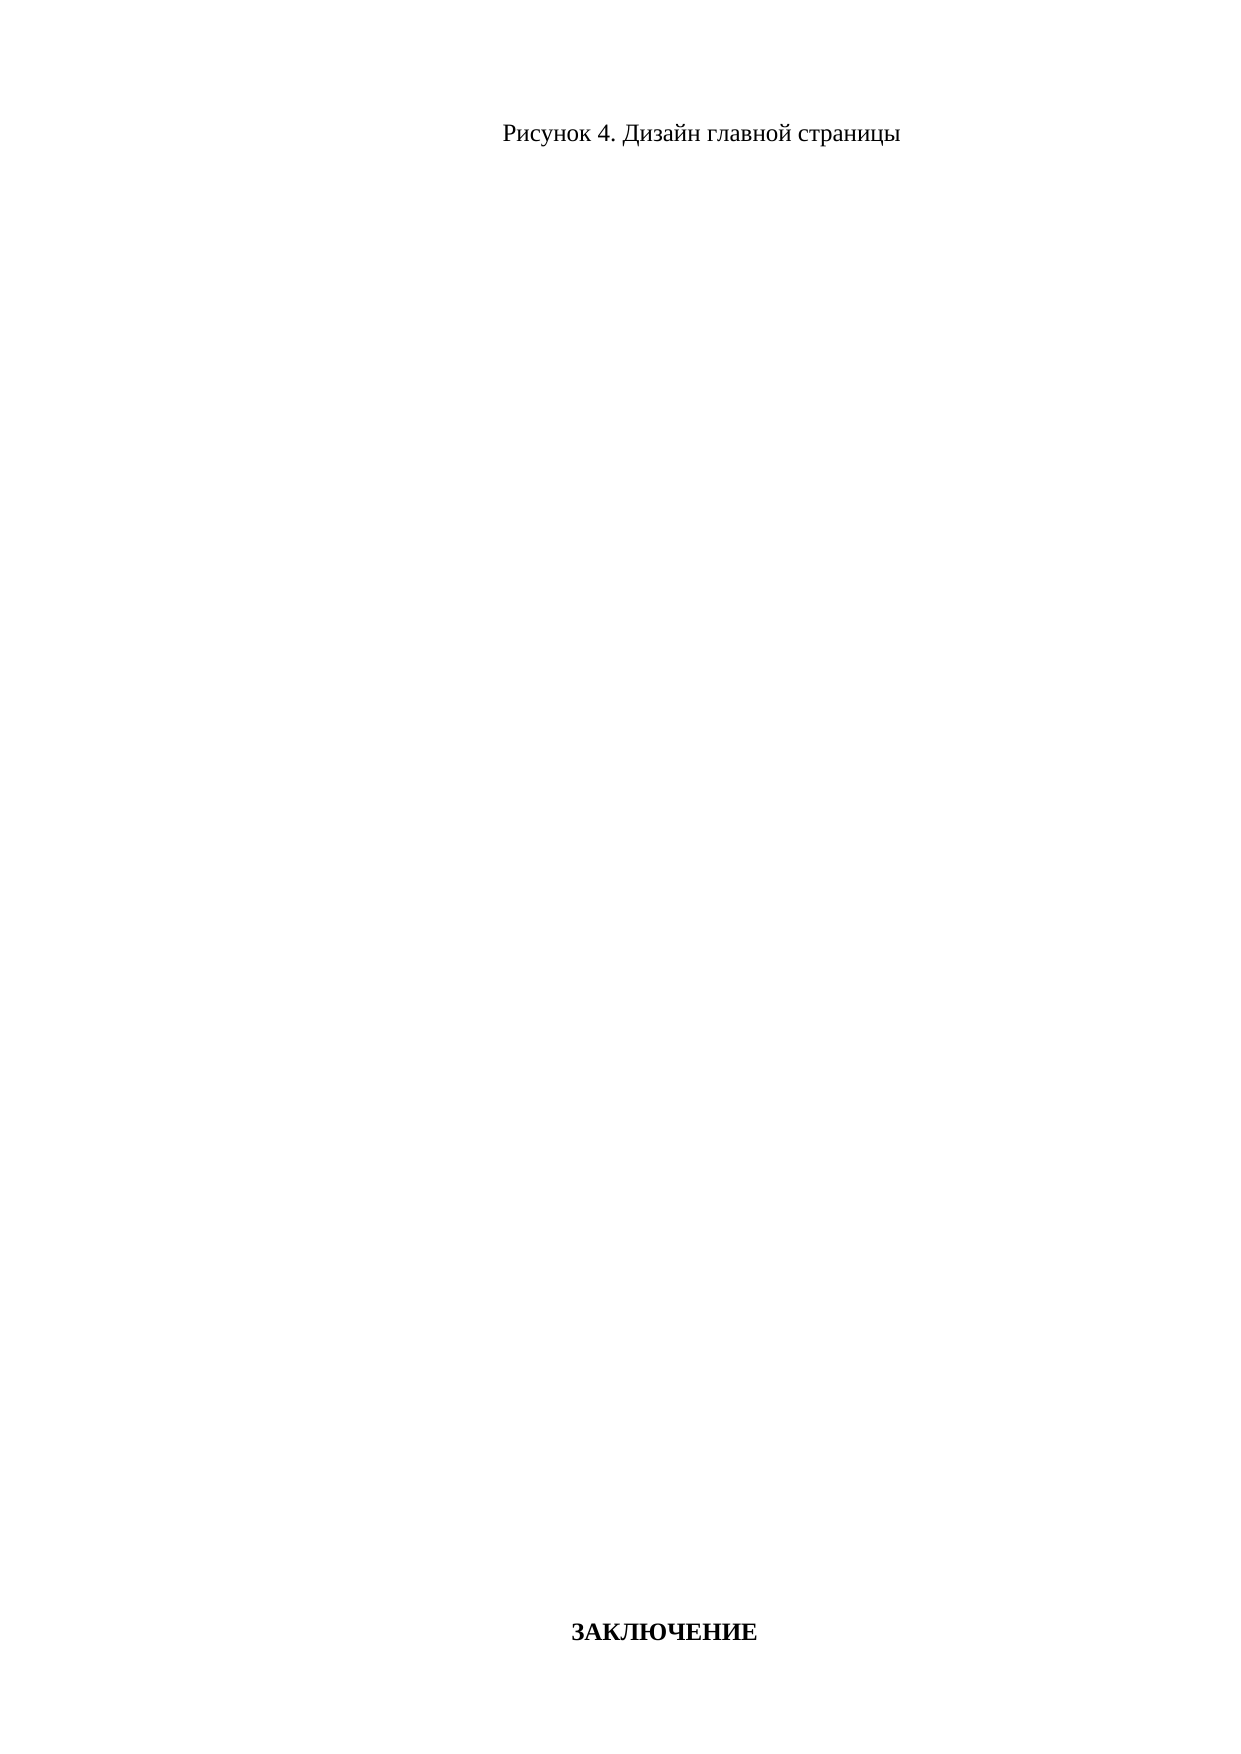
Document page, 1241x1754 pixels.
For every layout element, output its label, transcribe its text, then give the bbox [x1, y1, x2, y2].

text Рисунок 4. Дизайн главной страницы [177, 118, 1152, 147]
text ЗАКЛЮЧЕНИЕ [177, 1617, 1152, 1646]
